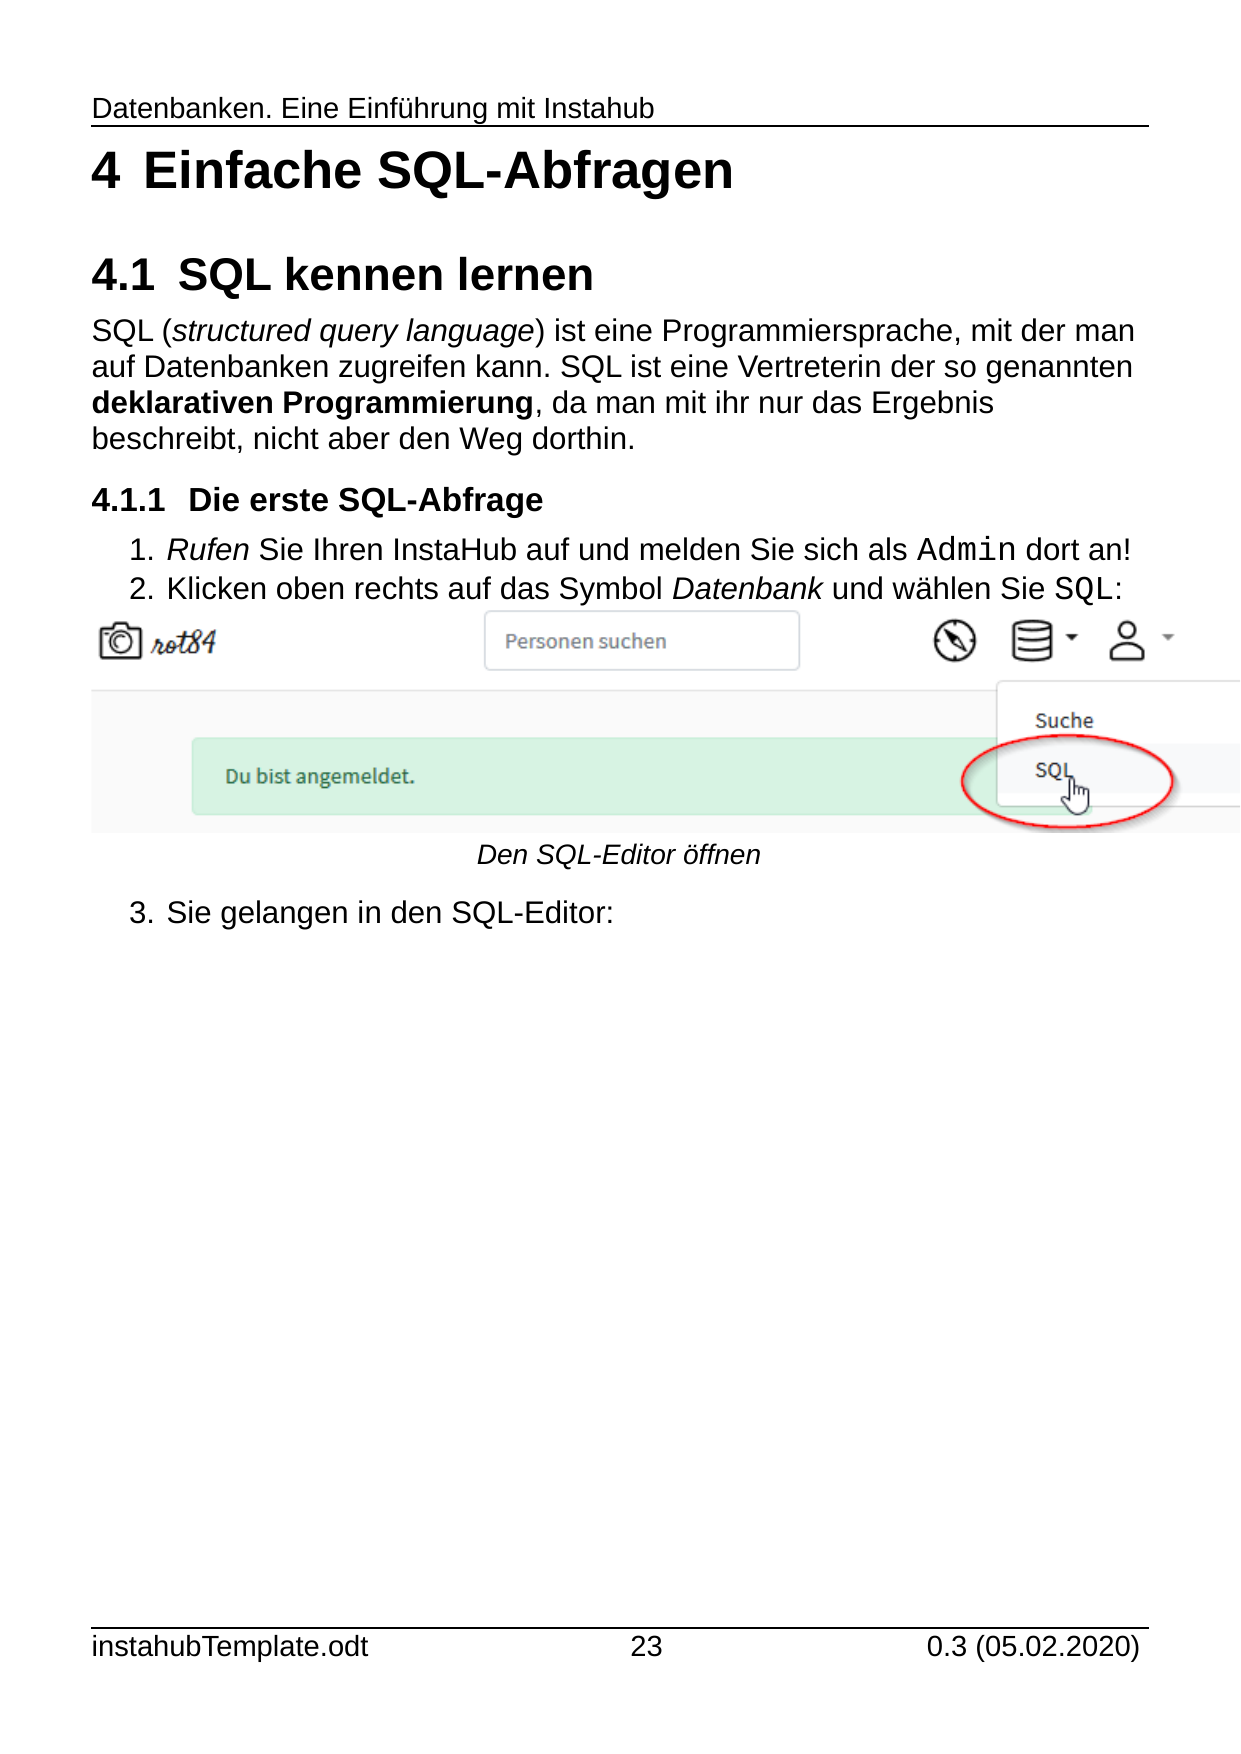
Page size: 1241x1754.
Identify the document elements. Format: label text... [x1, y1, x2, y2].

list Sie gelangen in den SQL-Editor: [129, 894, 1149, 930]
picture [91, 609, 1241, 833]
subtitle Einfache SQL-Abfragen [91, 139, 1149, 199]
list Klicken oben rechts auf das Symbol Datenbank und wählen Sie SQL: [129, 570, 1149, 609]
subtitle Die erste SQL-Abfrage [91, 480, 1149, 518]
text Den SQL-Editor öffnen [91, 838, 1149, 871]
subtitle SQL kennen lernen [91, 247, 1149, 300]
list Rufen Sie Ihren InstaHub auf und melden Sie sich als Admin dort an! [129, 531, 1149, 570]
text SQL (structured query language) ist eine Programmiersprache, mit der man auf Datenbanken zugreifen kann. SQL ist eine Vertreterin der so genannten deklarativen Programmierung, da man mit ihr nur das Ergebnis beschreibt, nicht aber den Weg dorthin. [91, 312, 1149, 456]
